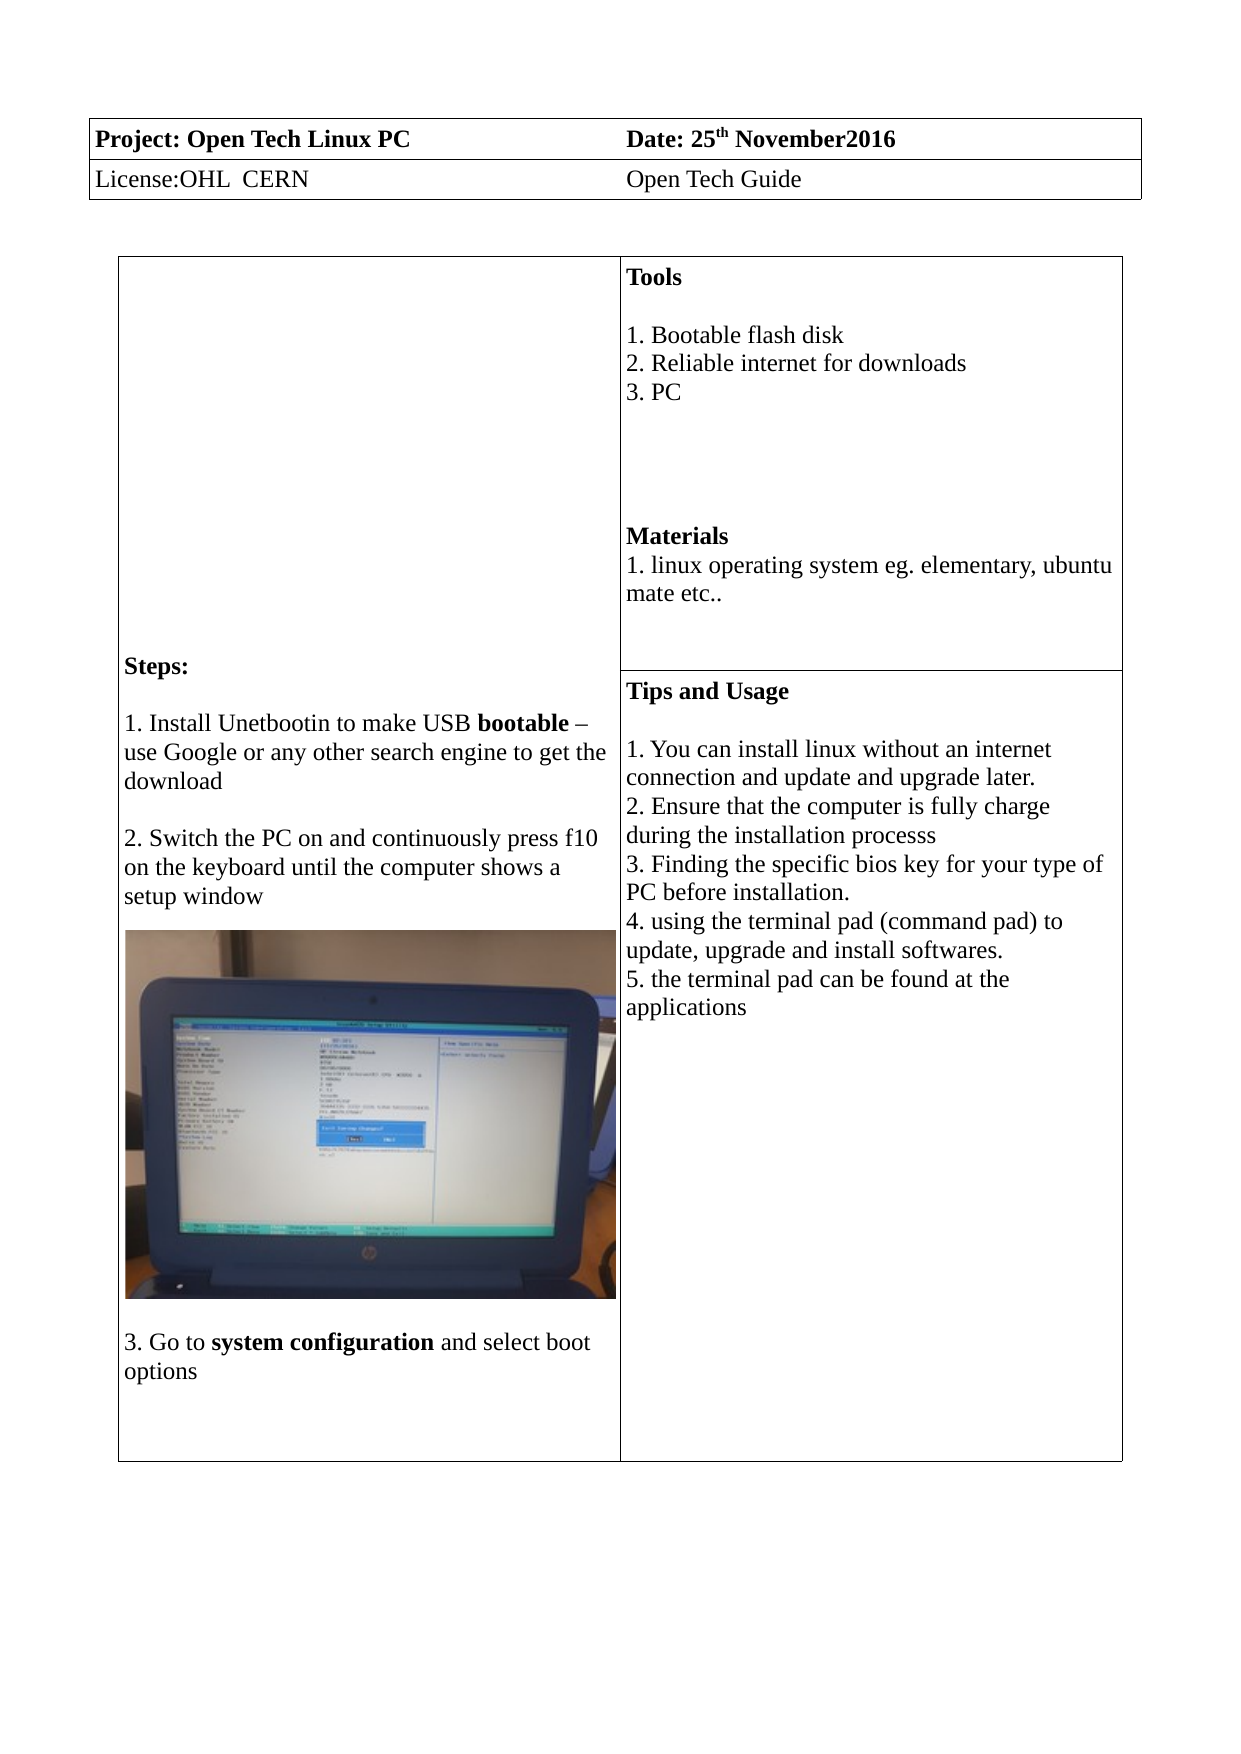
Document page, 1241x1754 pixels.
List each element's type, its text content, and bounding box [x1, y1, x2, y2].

table_header Tools 1. Bootable flash disk 2. Reliable internet for downloads 3. PC Materials 1. linux operating system eg. elementary, ubuntu mate etc.. [621, 257, 1122, 670]
table_header Steps: 1. Install Unetbootin to make USB bootable – use Google or any other search engine to get the download 2. Switch the PC on and continuously press f10 on the keyboard until the computer shows a setup window 3. Go to system configuration and select boot options [119, 257, 620, 1461]
table_cell Tips and Usage 1. You can install linux without an internet connection and update and upgrade later. 2. Ensure that the computer is fully charge during the installation processs 3. Finding the specific bios key for your type of PC before installation. 4. using the terminal pad (command pad) to update, upgrade and install softwares. 5. the terminal pad can be found at the applications [621, 671, 1122, 1461]
table_header Date: 25th November2016 [620, 119, 1141, 158]
picture [125, 930, 616, 1299]
table_cell License:OHL CERN [90, 160, 620, 199]
table_cell Open Tech Guide [620, 160, 1141, 199]
table_header Project: Open Tech Linux PC [90, 119, 620, 158]
